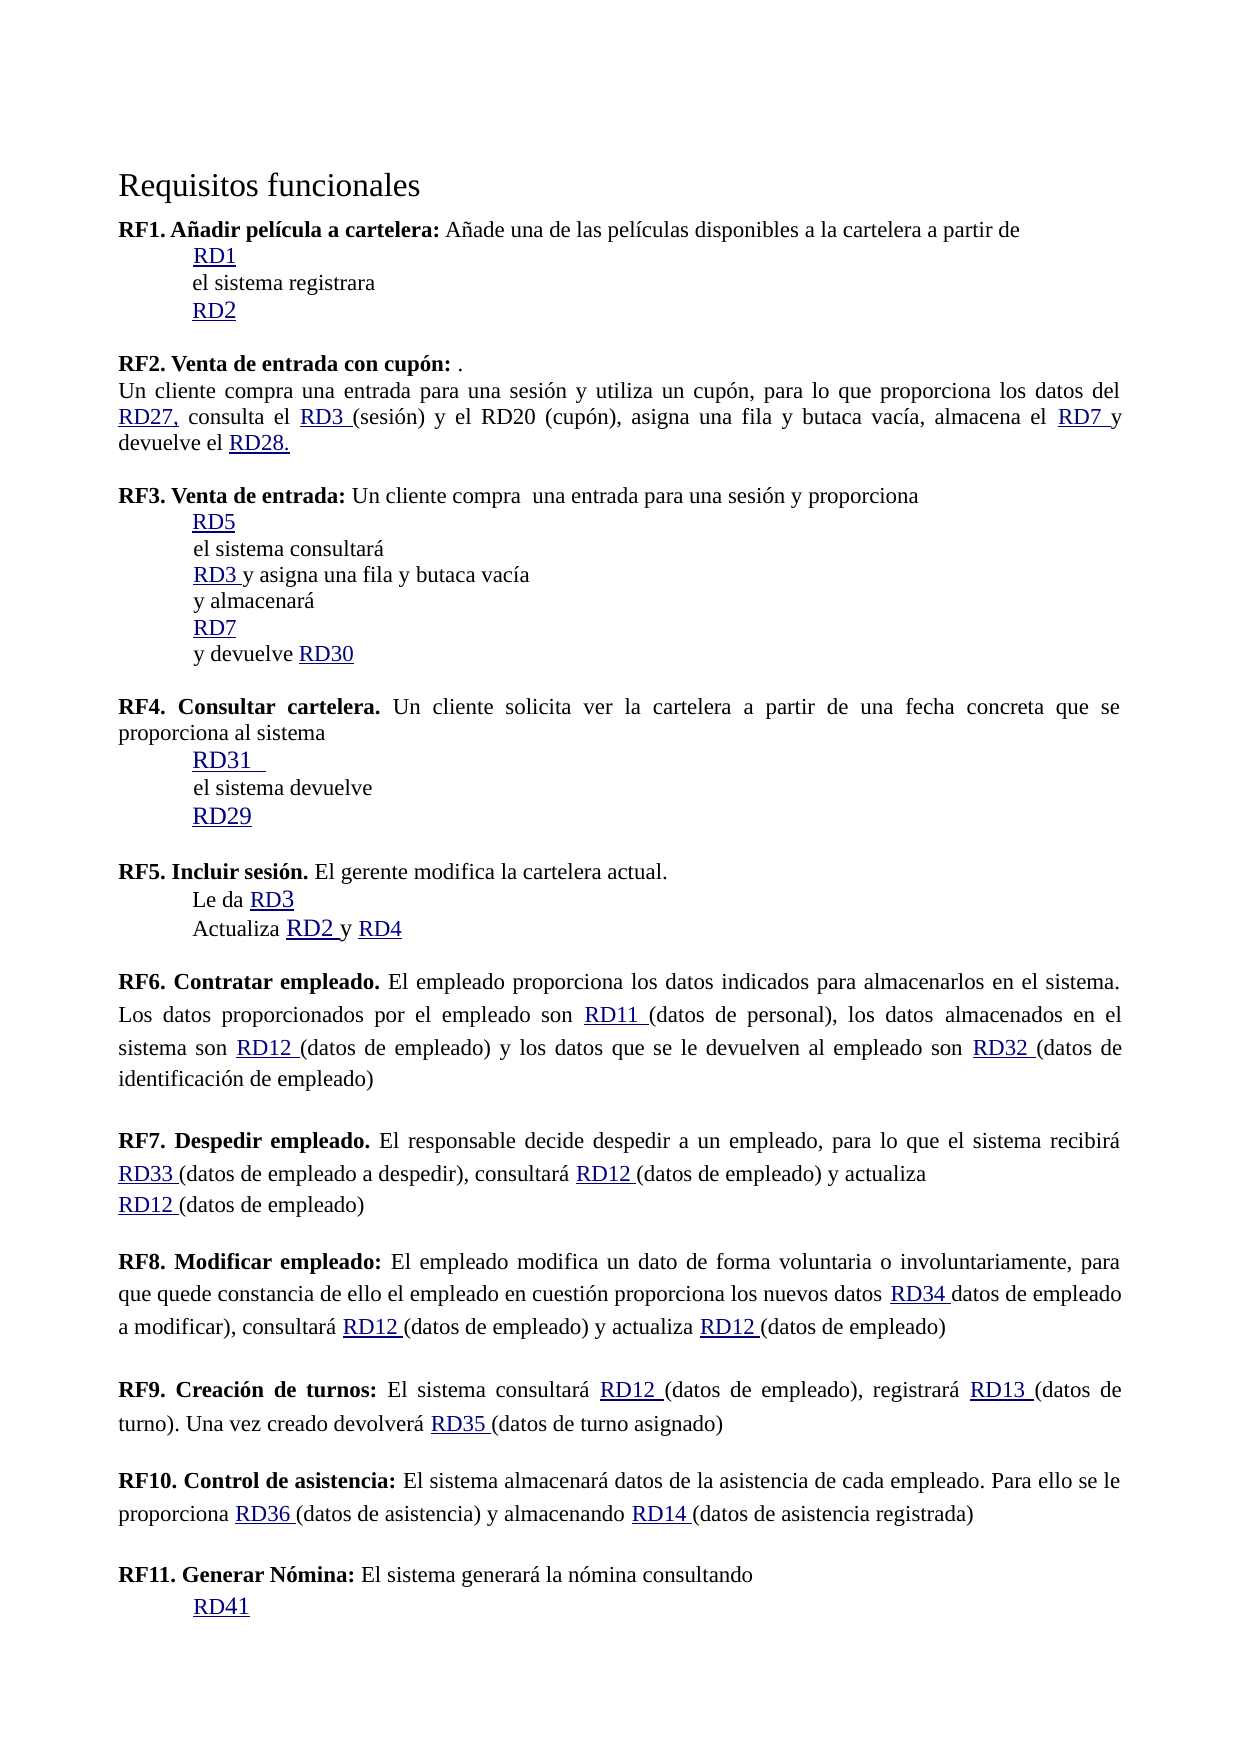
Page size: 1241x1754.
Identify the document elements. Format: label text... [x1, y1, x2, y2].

text RD3 y asigna una fila y butaca vacía [118, 561, 1122, 587]
text el sistema devuelve [118, 774, 1122, 801]
text RD5 [118, 508, 1122, 535]
text RD31 [118, 746, 1122, 774]
text RF7. Despedir empleado. El responsable decide despedir a un empleado, para lo que el sistema recibirá RD33 (datos de empleado a despedir), consultará RD12 (datos de empleado) y actualiza [118, 1125, 1122, 1187]
text RF8. Modificar empleado: El empleado modifica un dato de forma voluntaria o involuntariamente, para que quede constancia de ello el empleado en cuestión proporciona los nuevos datos RD34 datos de empleado a modificar), consultará RD12 (datos de empleado) y actualiza RD12 (datos de empleado) [118, 1248, 1122, 1340]
subtitle Requisitos funcionales [118, 165, 1122, 204]
text RD41 [118, 1591, 1122, 1620]
text RF11. Generar Nómina: El sistema generará la nómina consultando [118, 1561, 1122, 1587]
text Le da RD3 [118, 884, 1122, 913]
text RF6. Contratar empleado. El empleado proporciona los datos indicados para almacenarlos en el sistema. Los datos proporcionados por el empleado son RD11 (datos de personal), los datos almacenados en el sistema son RD12 (datos de empleado) y los datos que se le devuelven al empleado son RD32 (datos de identificación de empleado) [118, 968, 1122, 1091]
text RD1 [118, 242, 1122, 269]
text RD7 [118, 614, 1122, 640]
text RD2 [118, 295, 1122, 324]
text Un cliente compra una entrada para una sesión y utiliza un cupón, para lo que proporciona los datos del RD27, consulta el RD3 (sesión) y el RD20 (cupón), asigna una fila y butaca vacía, almacena el RD7 y devuelve el RD28. [118, 377, 1122, 456]
text RF4. Consultar cartelera. Un cliente solicita ver la cartelera a partir de una fecha concreta que se proporciona al sistema [118, 693, 1122, 746]
text el sistema consultará [118, 535, 1122, 561]
text Actualiza RD2 y RD4 [118, 913, 1122, 942]
text RF5. Incluir sesión. El gerente modifica la cartelera actual. [118, 858, 1122, 884]
text RD12 (datos de empleado) [118, 1191, 1122, 1217]
text RF3. Venta de entrada: Un cliente compra una entrada para una sesión y proporciona [118, 482, 1122, 508]
text RF9. Creación de turnos: El sistema consultará RD12 (datos de empleado), registrará RD13 (datos de turno). Una vez creado devolverá RD35 (datos de turno asignado) [118, 1374, 1122, 1436]
text RF1. Añadir película a cartelera: Añade una de las películas disponibles a la cartelera a partir de [118, 216, 1122, 242]
text RF10. Control de asistencia: El sistema almacenará datos de la asistencia de cada empleado. Para ello se le proporciona RD36 (datos de asistencia) y almacenando RD14 (datos de asistencia registrada) [118, 1467, 1122, 1526]
text RF2. Venta de entrada con cupón: . [118, 350, 1122, 377]
text RD29 [118, 801, 1122, 829]
text y almacenará [118, 587, 1122, 614]
text el sistema registrara [118, 269, 1122, 295]
text y devuelve RD30 [118, 640, 1122, 667]
